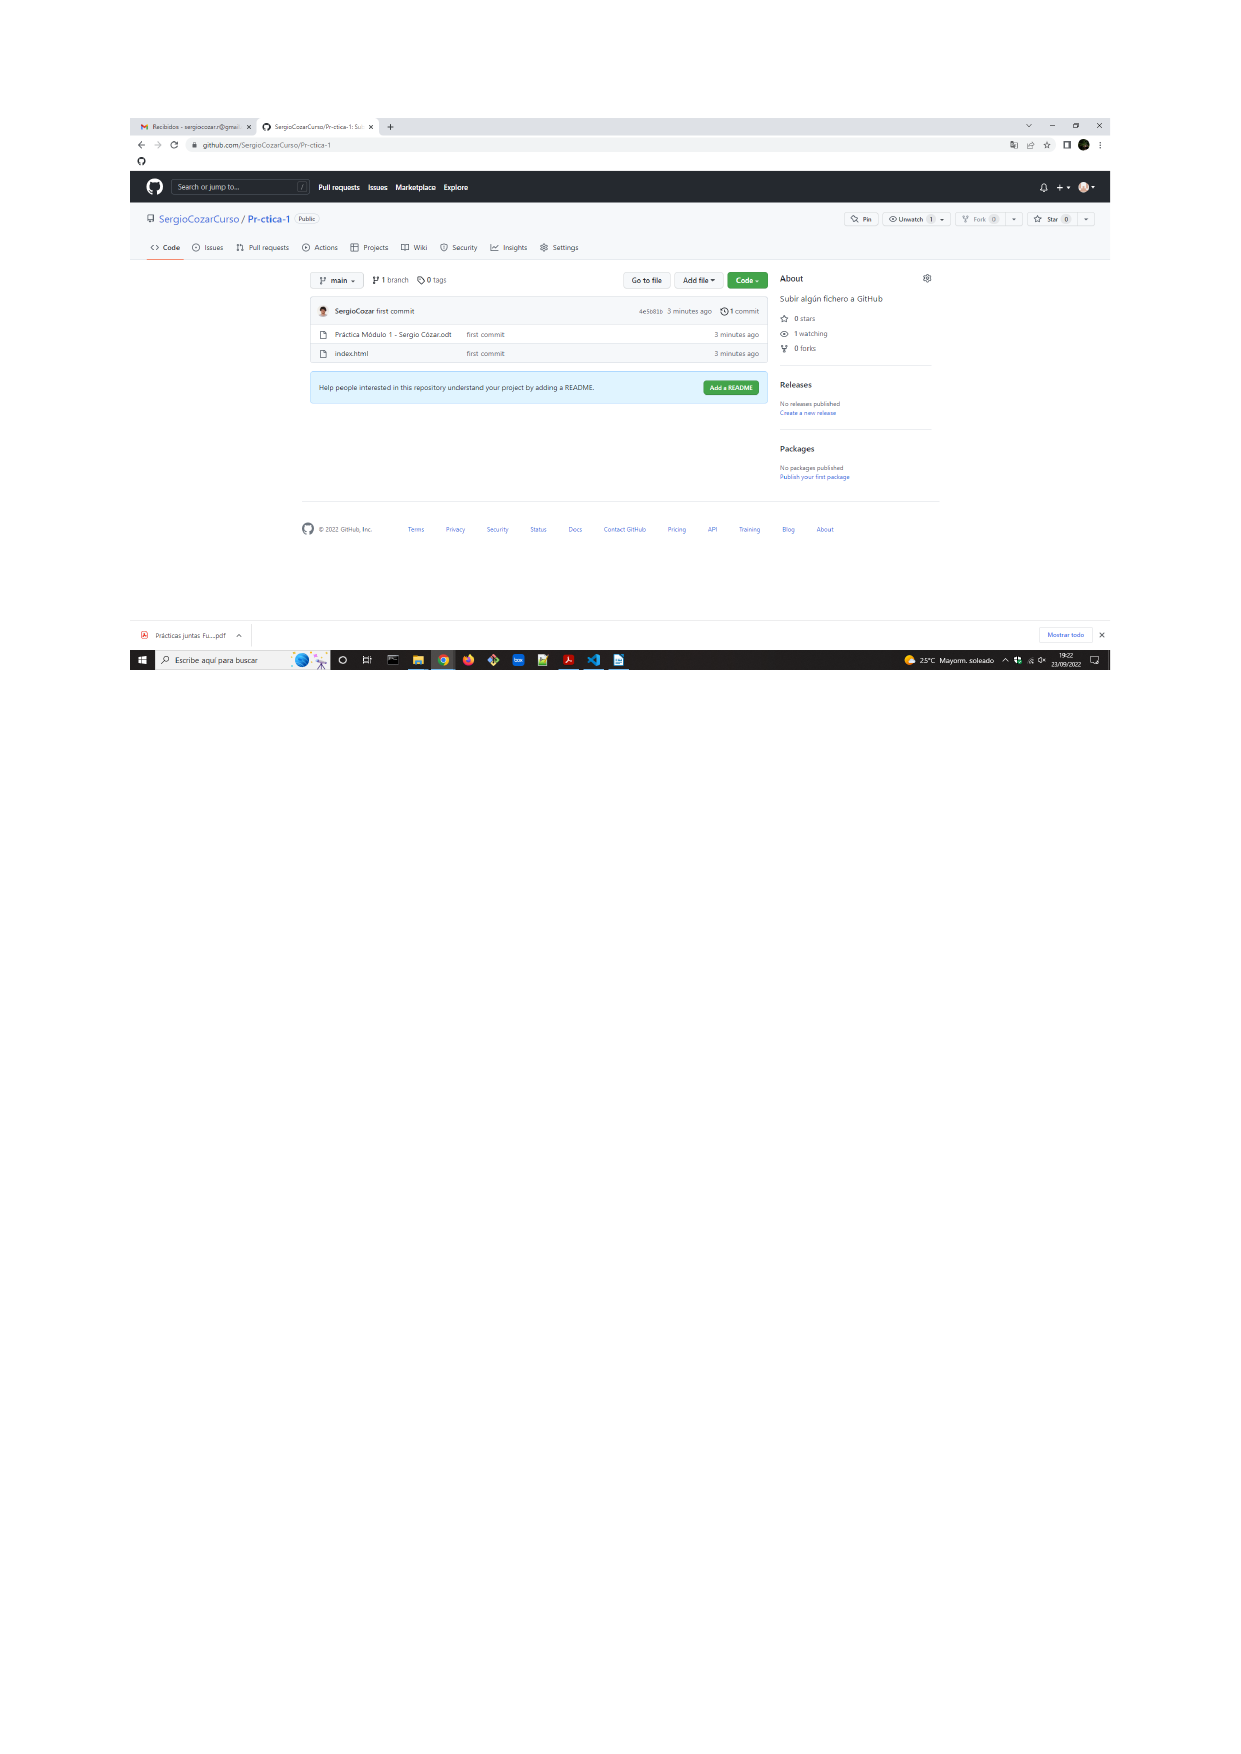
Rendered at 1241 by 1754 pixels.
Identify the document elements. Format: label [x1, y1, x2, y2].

picture [130, 118, 1111, 670]
